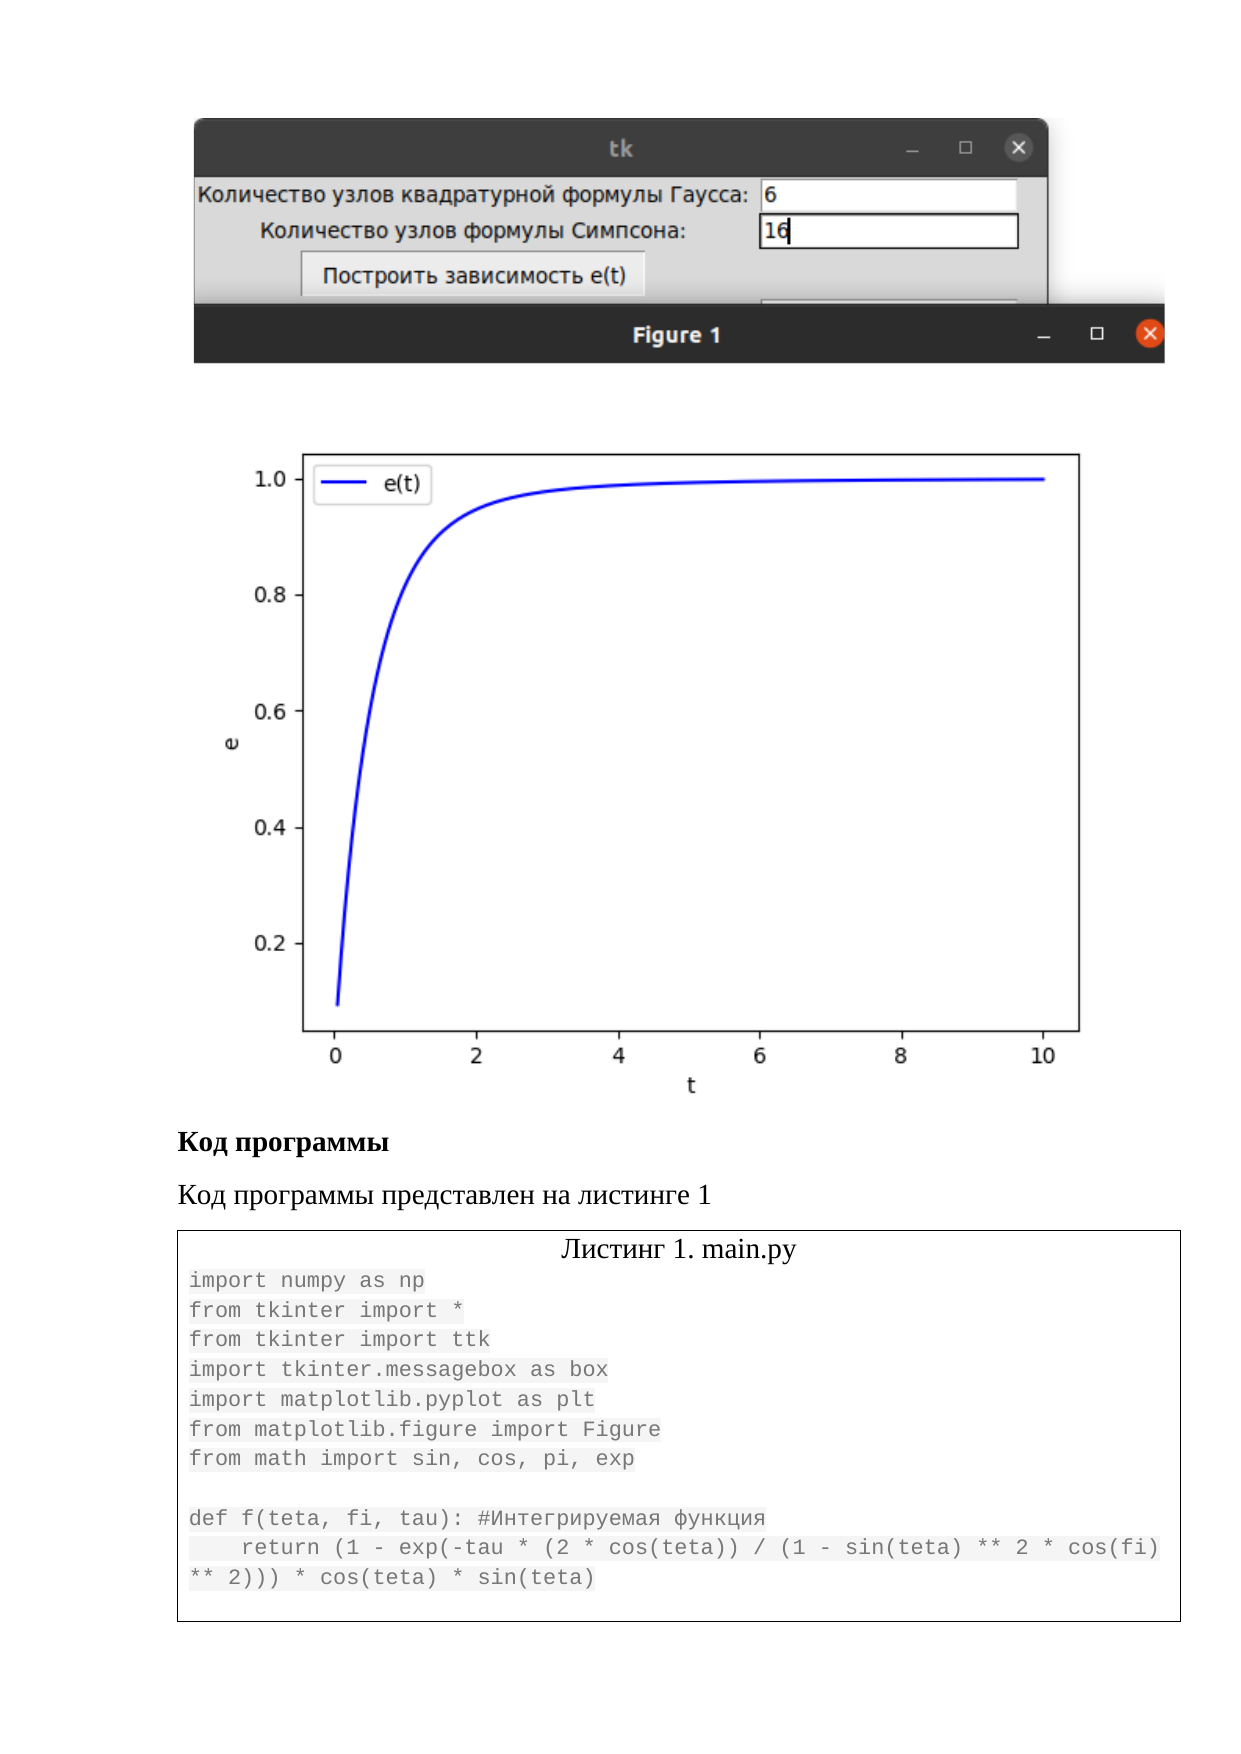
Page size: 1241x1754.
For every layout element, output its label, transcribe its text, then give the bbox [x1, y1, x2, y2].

text Код программы [177, 171, 1181, 1158]
text Код программы представлен на листинге 1 [177, 1177, 1181, 1211]
table_header Листинг 1. main.py import numpy as np from tkinter import * from tkinter import ttk import tkinter.messagebox as box import matplotlib.pyplot as plt from matplotlib.figure import Figure from math import sin, cos, pi, exp def f(teta, fi, tau): #Интегрируемая функция return (1 - exp(-tau * (2 * cos(teta)) / (1 - sin(teta) ** 2 * cos(fi) ** 2))) * cos(teta) * sin(teta) [178, 1231, 1180, 1621]
picture [193, 118, 1165, 1112]
